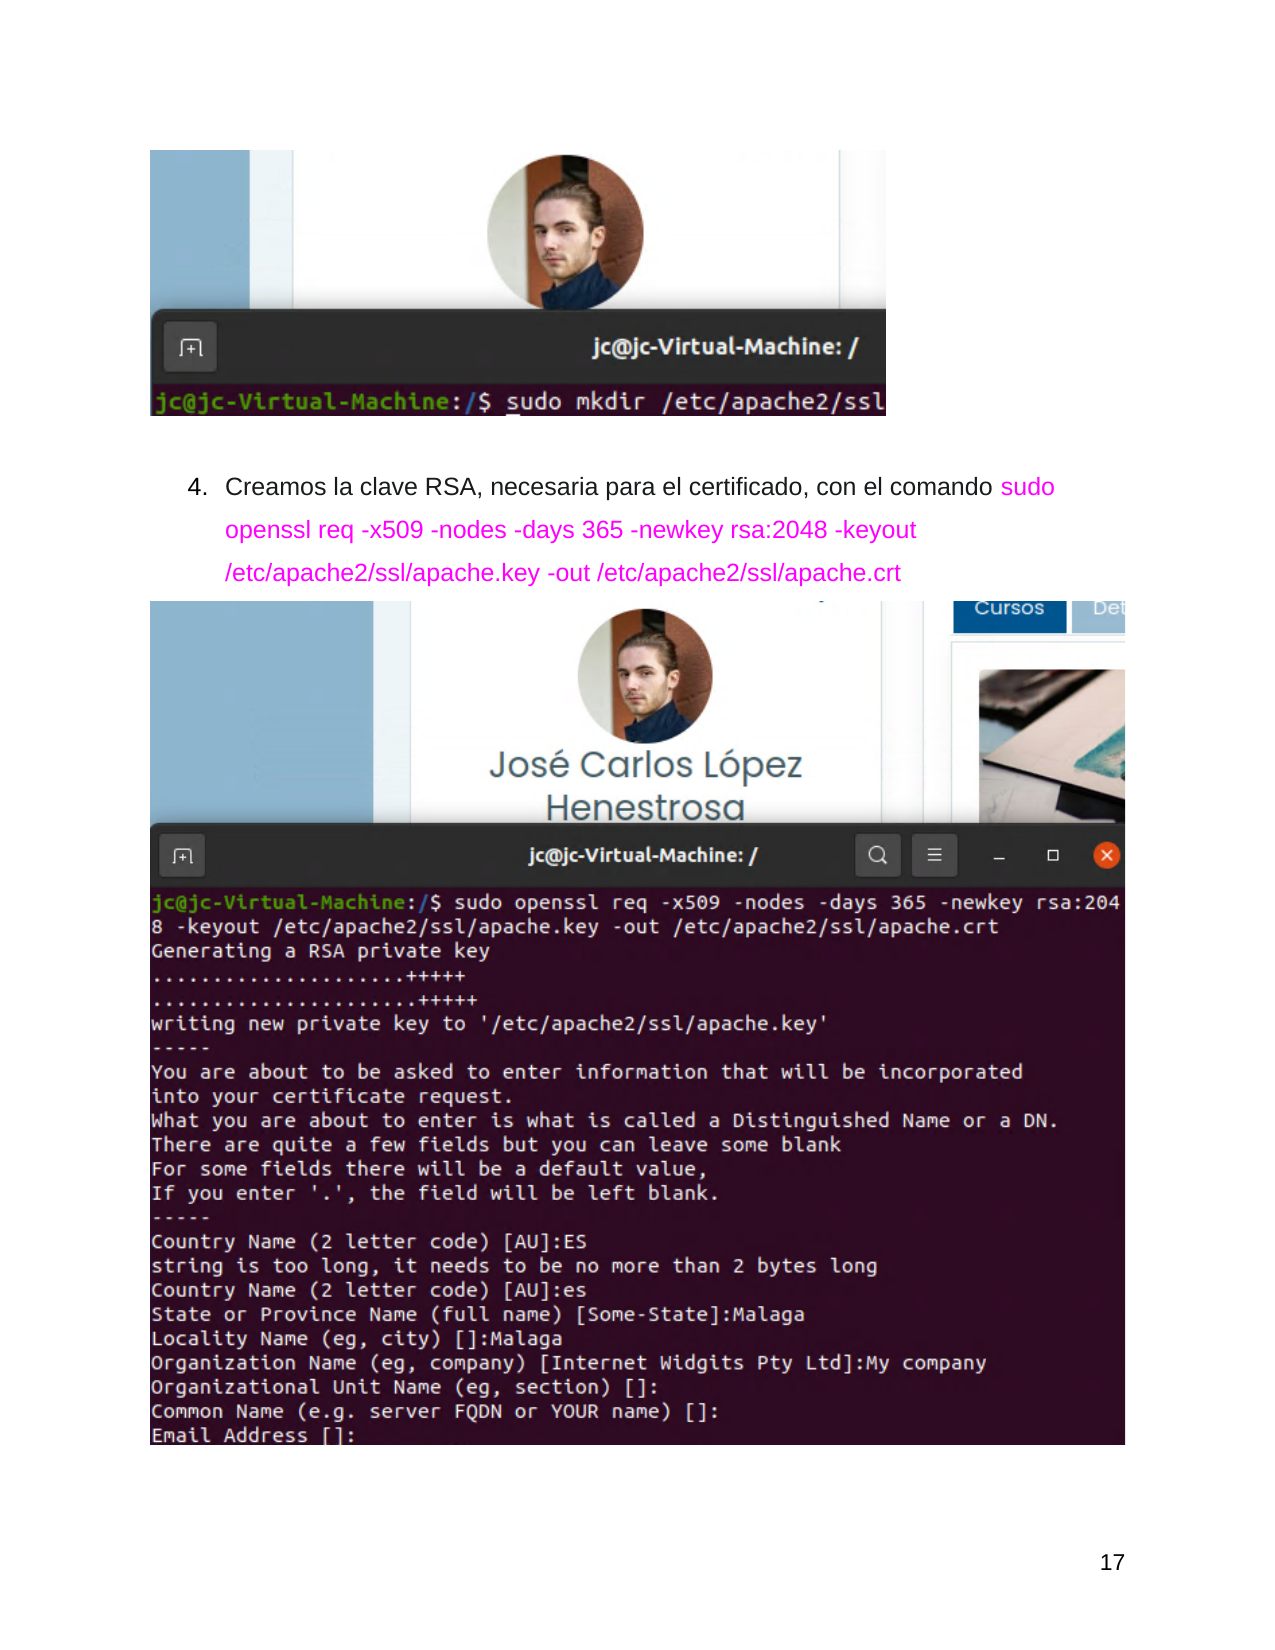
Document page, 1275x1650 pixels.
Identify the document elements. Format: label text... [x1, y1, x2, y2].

list Creamos la clave RSA, necesaria para el certificado, con el comando sudo openssl req -x509 -nodes -days 365 -newkey rsa:2048 -keyout /etc/apache2/ssl/apache.key -out /etc/apache2/ssl/apache.crt [187, 472, 1125, 587]
picture [150, 601, 1125, 1445]
picture [150, 150, 886, 416]
